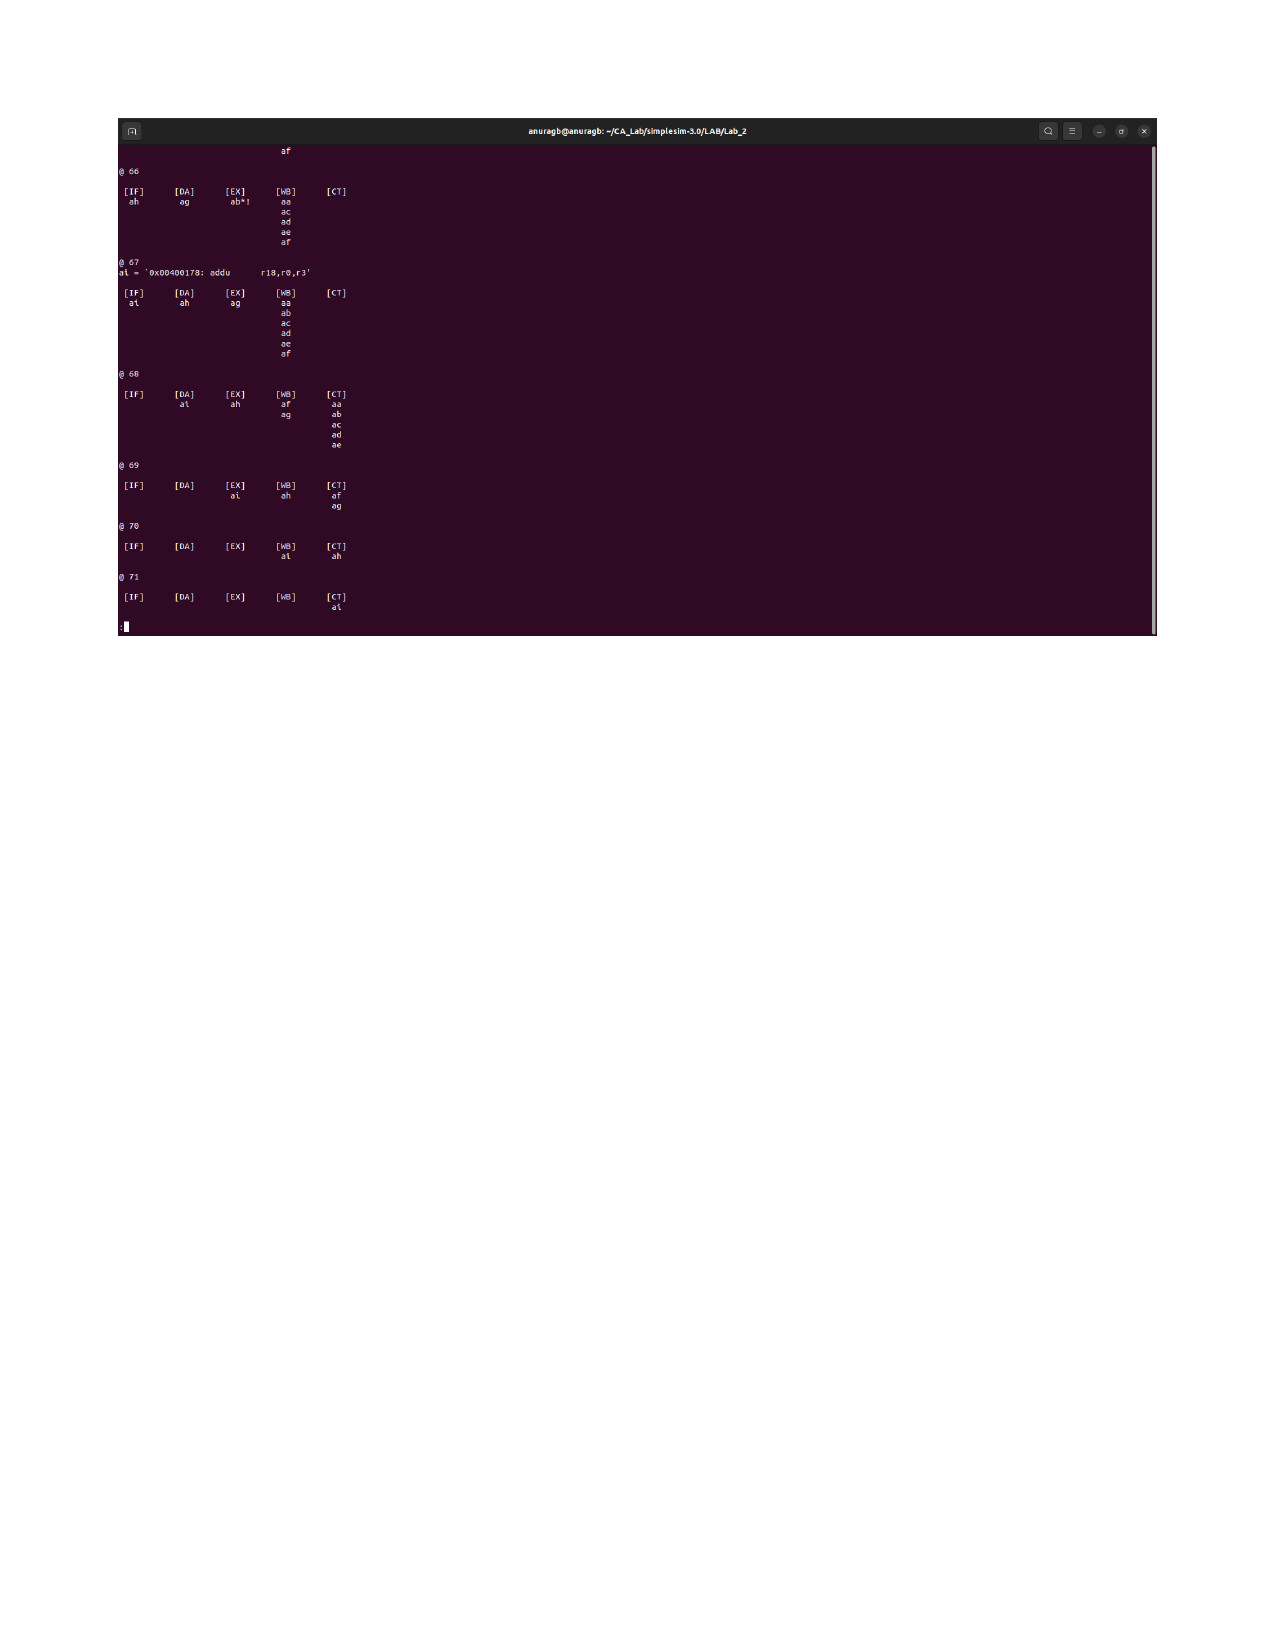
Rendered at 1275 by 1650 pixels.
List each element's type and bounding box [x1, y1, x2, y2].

picture [118, 118, 1157, 636]
